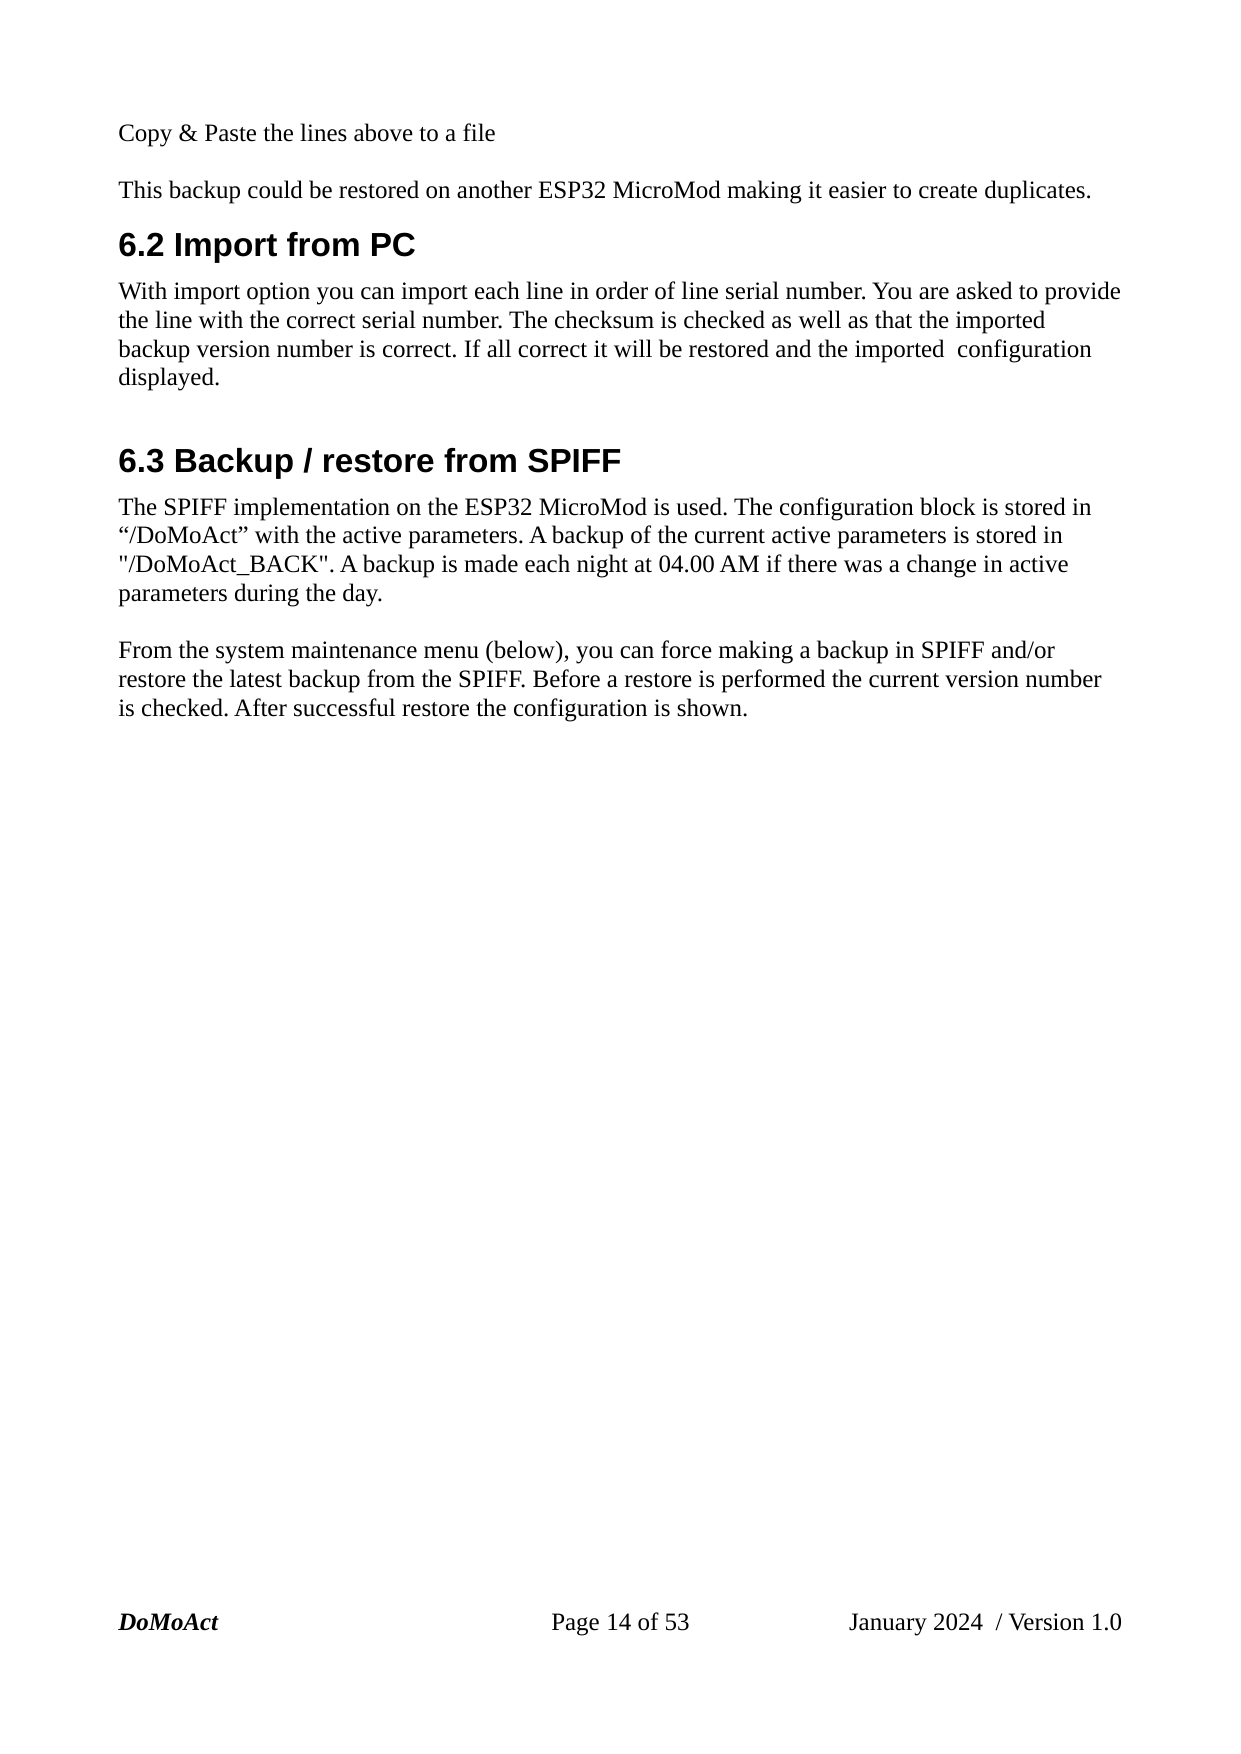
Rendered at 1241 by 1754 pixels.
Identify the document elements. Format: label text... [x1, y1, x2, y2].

text With import option you can import each line in order of line serial number. You are asked to provide the line with the correct serial number. The checksum is checked as well as that the imported backup version number is correct. If all correct it will be restored and the imported configuration displayed. [118, 276, 1122, 391]
text From the system maintenance menu (below), you can force making a backup in SPIFF and/or restore the latest backup from the SPIFF. Before a restore is performed the current version number is checked. After successful restore the configuration is shown. [118, 635, 1122, 722]
text The SPIFF implementation on the ESP32 MicroMod is used. The configuration block is stored in “/DoMoAct” with the active parameters. A backup of the current active parameters is stored in "/DoMoAct_BACK". A backup is made each night at 04.00 AM if there was a change in active parameters during the day. [118, 492, 1122, 607]
text Copy & Paste the lines above to a file [118, 118, 1122, 147]
subtitle 6.2 Import from PC [118, 225, 1122, 264]
text This backup could be restored on another ESP32 MicroMod making it easier to create duplicates. [118, 176, 1122, 204]
subtitle 6.3 Backup / restore from SPIFF [118, 441, 1122, 479]
